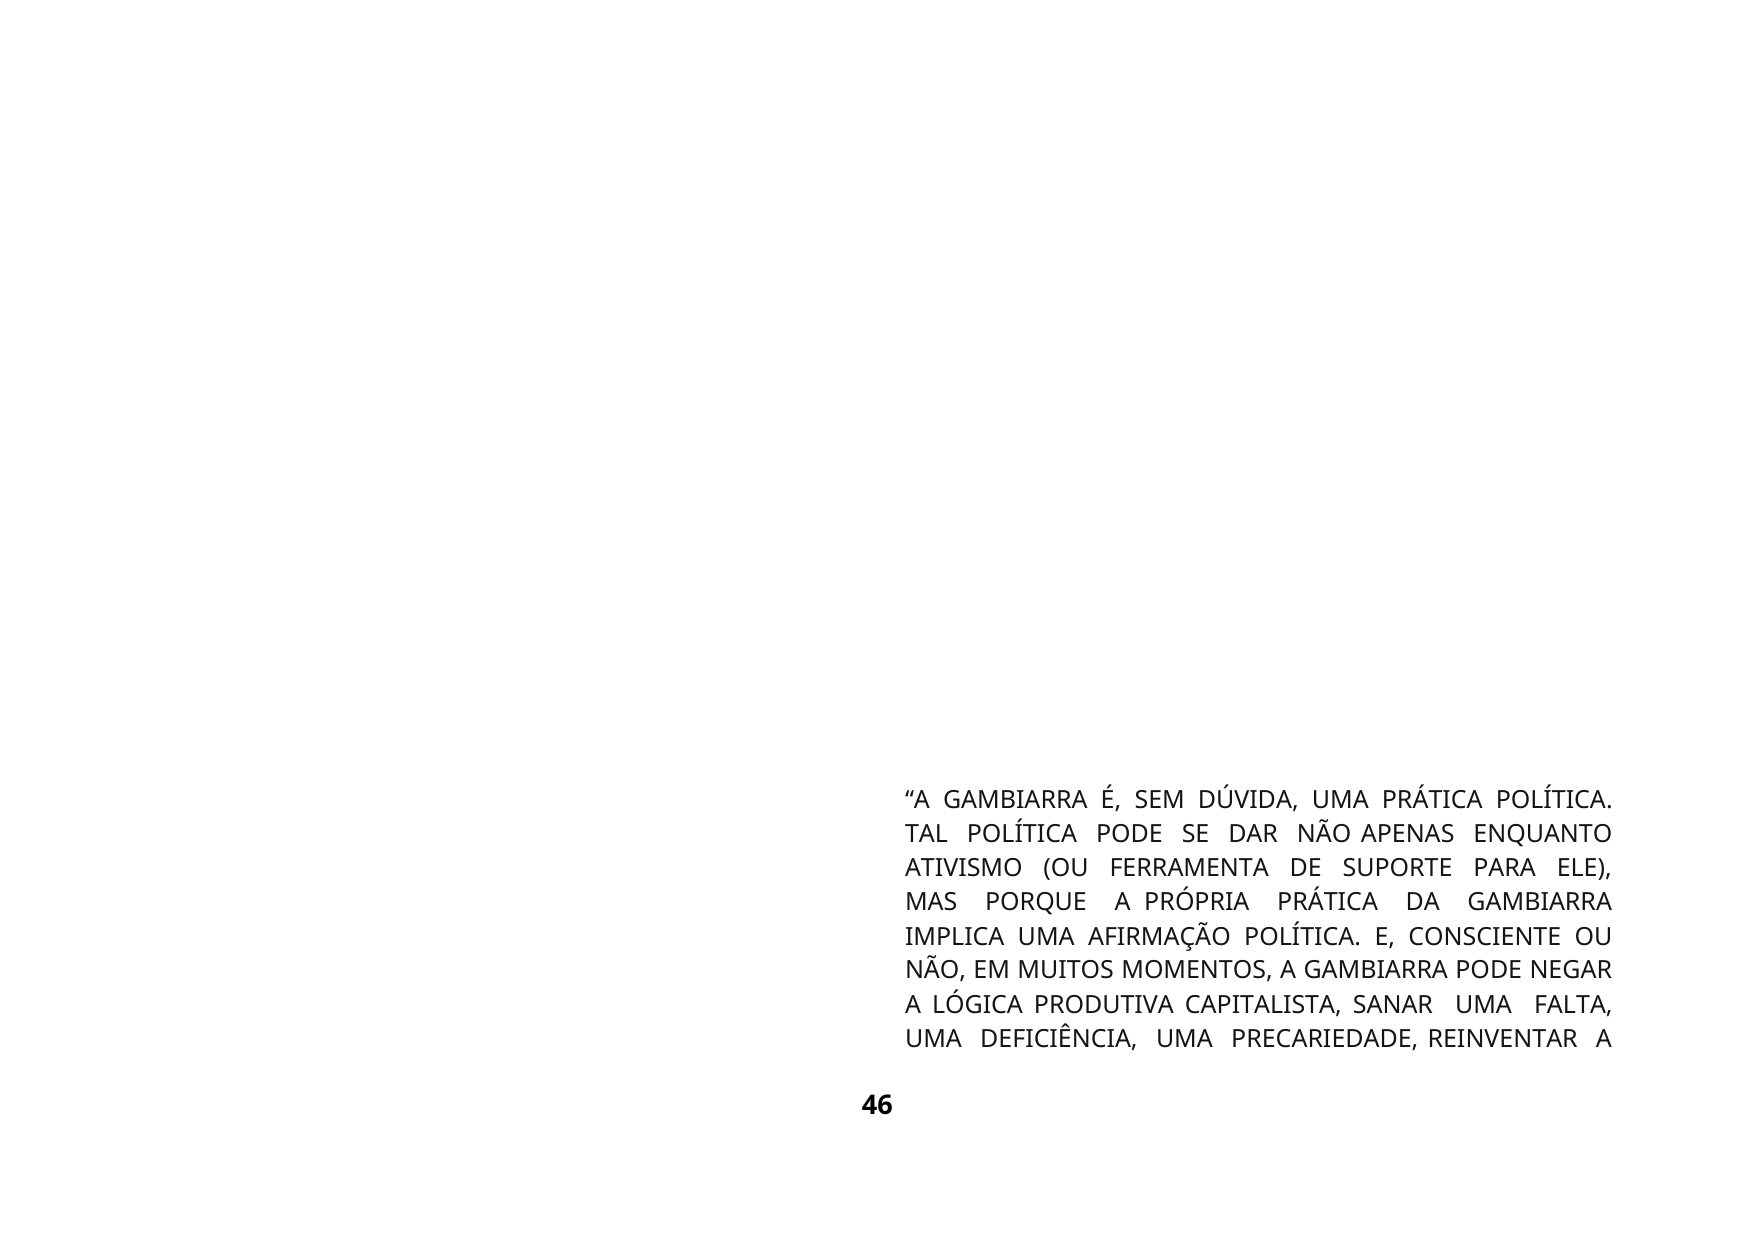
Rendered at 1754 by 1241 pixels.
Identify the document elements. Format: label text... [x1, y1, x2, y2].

text “A GAMBIARRA É, SEM DÚVIDA, UMA PRÁTICA POLÍTICA. TAL POLÍTICA PODE SE DAR NÃO APENAS ENQUANTO ATIVISMO (OU FERRAMENTA DE SUPORTE PARA ELE), MAS PORQUE A PRÓPRIA PRÁTICA DA GAMBIARRA IMPLICA UMA AFIRMAÇÃO POLÍTICA. E, CONSCIENTE OU NÃO, EM MUITOS MOMENTOS, A GAMBIARRA PODE NEGAR A LÓGICA PRODUTIVA CAPITALISTA, SANAR UMA FALTA, UMA DEFICIÊNCIA, UMA PRECARIEDADE, REINVENTAR A [905, 782, 1613, 1054]
